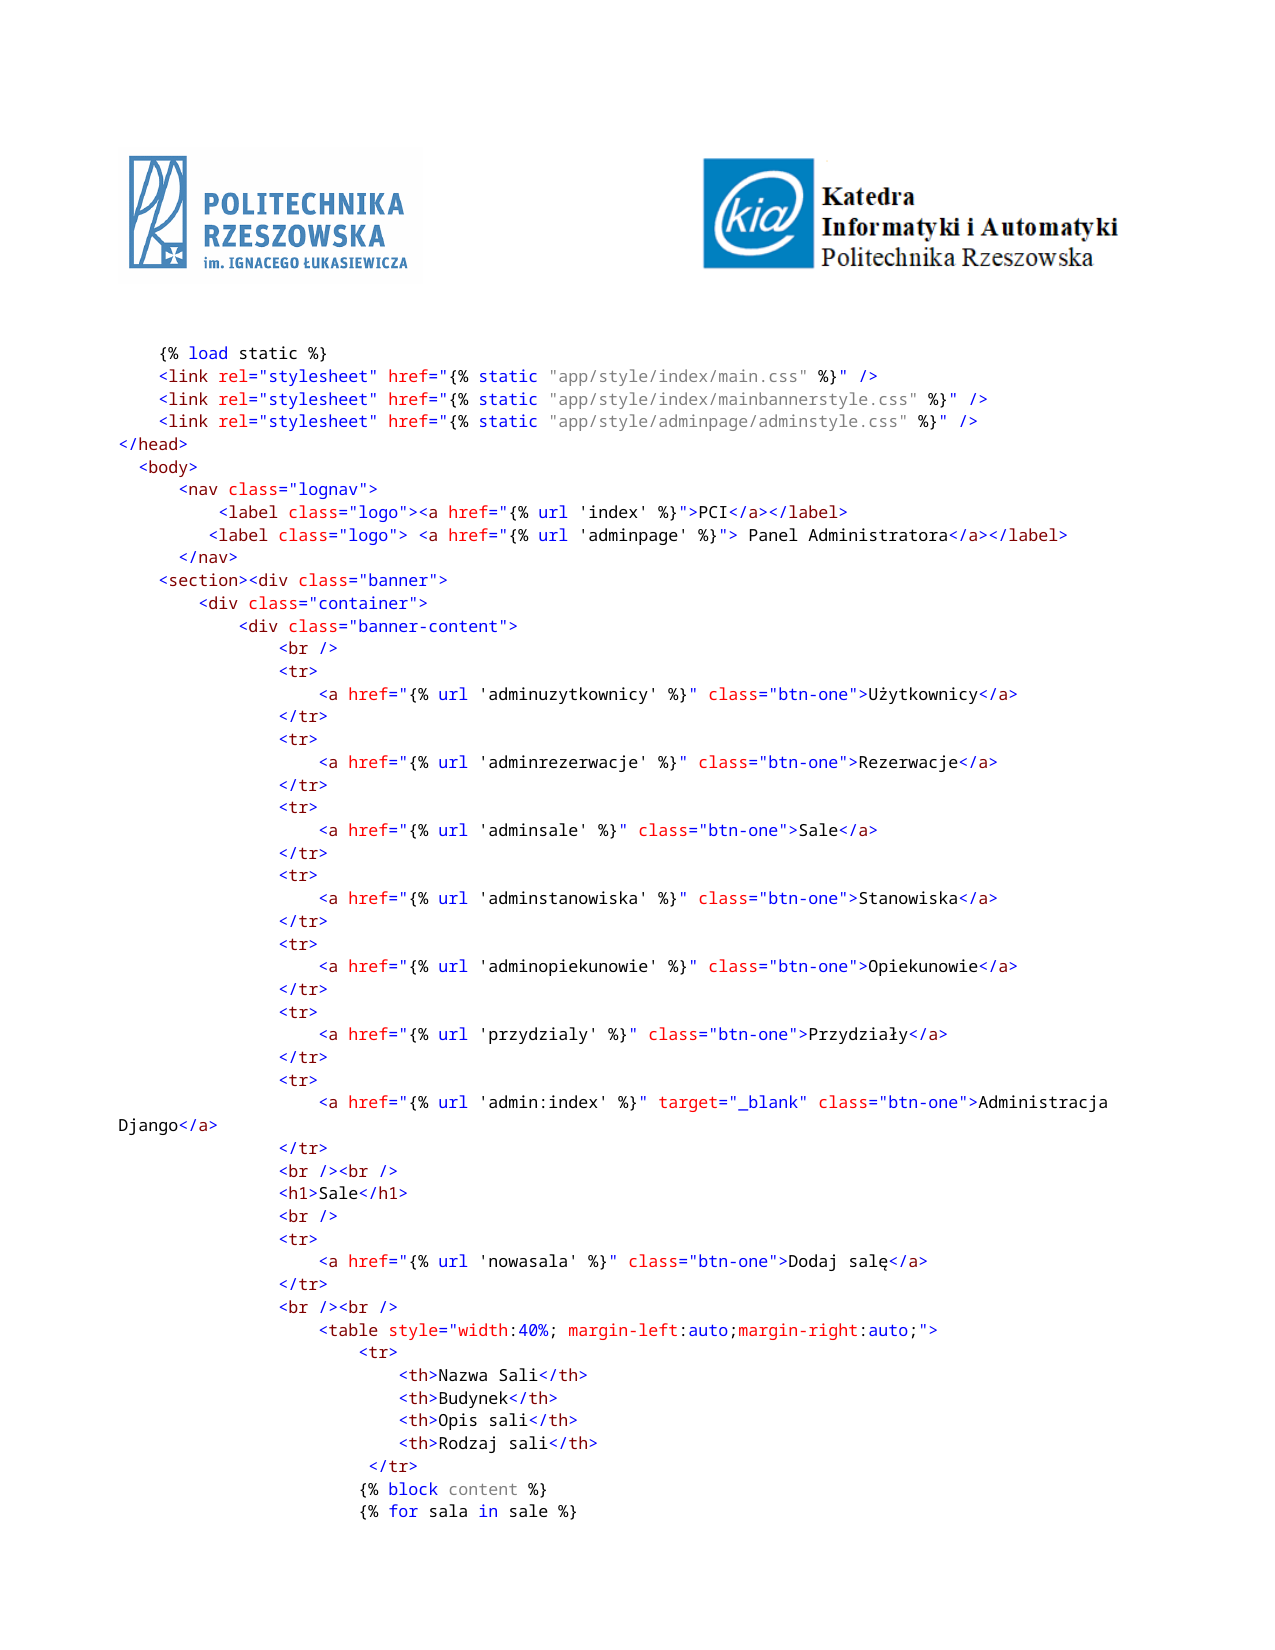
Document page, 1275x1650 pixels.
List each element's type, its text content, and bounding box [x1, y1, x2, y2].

text <br /><br /> [118, 1296, 1157, 1318]
text <th>Opis sali</th> [118, 1409, 1157, 1432]
text <label class="logo"><a href="{% url 'index' %}">PCI</a></label> [118, 501, 1157, 523]
text </tr> [118, 1454, 1157, 1477]
text <a href="{% url 'przydzialy' %}" class="btn-one">Przydziały</a> [118, 1023, 1157, 1046]
text </tr> [118, 1273, 1157, 1296]
text {% block content %} [118, 1477, 1157, 1500]
text </nav> [118, 546, 1157, 569]
text <section><div class="banner"> [118, 569, 1157, 592]
text <tr> [118, 1068, 1157, 1091]
text <th>Rodzaj sali</th> [118, 1432, 1157, 1454]
text <br /> [118, 637, 1157, 660]
text <br /><br /> [118, 1159, 1157, 1182]
text <nav class="lognav"> [118, 478, 1157, 501]
text </tr> [118, 1137, 1157, 1159]
text <a href="{% url 'adminrezerwacje' %}" class="btn-one">Rezerwacje</a> [118, 751, 1157, 773]
text <a href="{% url 'adminuzytkownicy' %}" class="btn-one">Użytkownicy</a> [118, 682, 1157, 705]
text <a href="{% url 'admin:index' %}" target="_blank" class="btn-one">Administracja Django</a> [118, 1091, 1157, 1137]
text </head> [118, 433, 1157, 455]
text <tr> [118, 864, 1157, 887]
text <tr> [118, 932, 1157, 955]
text <div class="container"> [118, 592, 1157, 614]
text </tr> [118, 705, 1157, 728]
text <div class="banner-content"> [118, 614, 1157, 637]
text <label class="logo"> <a href="{% url 'adminpage' %}"> Panel Administratora</a></label> [118, 523, 1157, 546]
text <a href="{% url 'nowasala' %}" class="btn-one">Dodaj salę</a> [118, 1250, 1157, 1273]
text <a href="{% url 'adminsale' %}" class="btn-one">Sale</a> [118, 819, 1157, 841]
text <link rel="stylesheet" href="{% static "app/style/index/mainbannerstyle.css" %}" /> [118, 387, 1157, 410]
text <table style="width:40%; margin-left:auto;margin-right:auto;"> [118, 1318, 1157, 1341]
text </tr> [118, 841, 1157, 864]
picture [685, 143, 1147, 286]
text <h1>Sale</h1> [118, 1182, 1157, 1205]
text <th>Nazwa Sali</th> [118, 1364, 1157, 1386]
text <th>Budynek</th> [118, 1386, 1157, 1409]
text <tr> [118, 728, 1157, 751]
text </tr> [118, 978, 1157, 1000]
text <link rel="stylesheet" href="{% static "app/style/adminpage/adminstyle.css" %}" /> [118, 410, 1157, 433]
text <tr> [118, 1341, 1157, 1364]
picture [118, 147, 423, 284]
text <tr> [118, 660, 1157, 682]
text <a href="{% url 'adminopiekunowie' %}" class="btn-one">Opiekunowie</a> [118, 955, 1157, 978]
text <tr> [118, 1000, 1157, 1023]
text <a href="{% url 'adminstanowiska' %}" class="btn-one">Stanowiska</a> [118, 887, 1157, 909]
text </tr> [118, 773, 1157, 796]
text </tr> [118, 1046, 1157, 1068]
text {% load static %} [118, 342, 1157, 364]
text <br /> [118, 1205, 1157, 1227]
text <tr> [118, 1227, 1157, 1250]
text <tr> [118, 796, 1157, 819]
text </tr> [118, 909, 1157, 932]
text <body> [118, 455, 1157, 478]
text <link rel="stylesheet" href="{% static "app/style/index/main.css" %}" /> [118, 364, 1157, 387]
text {% for sala in sale %} [118, 1500, 1157, 1523]
